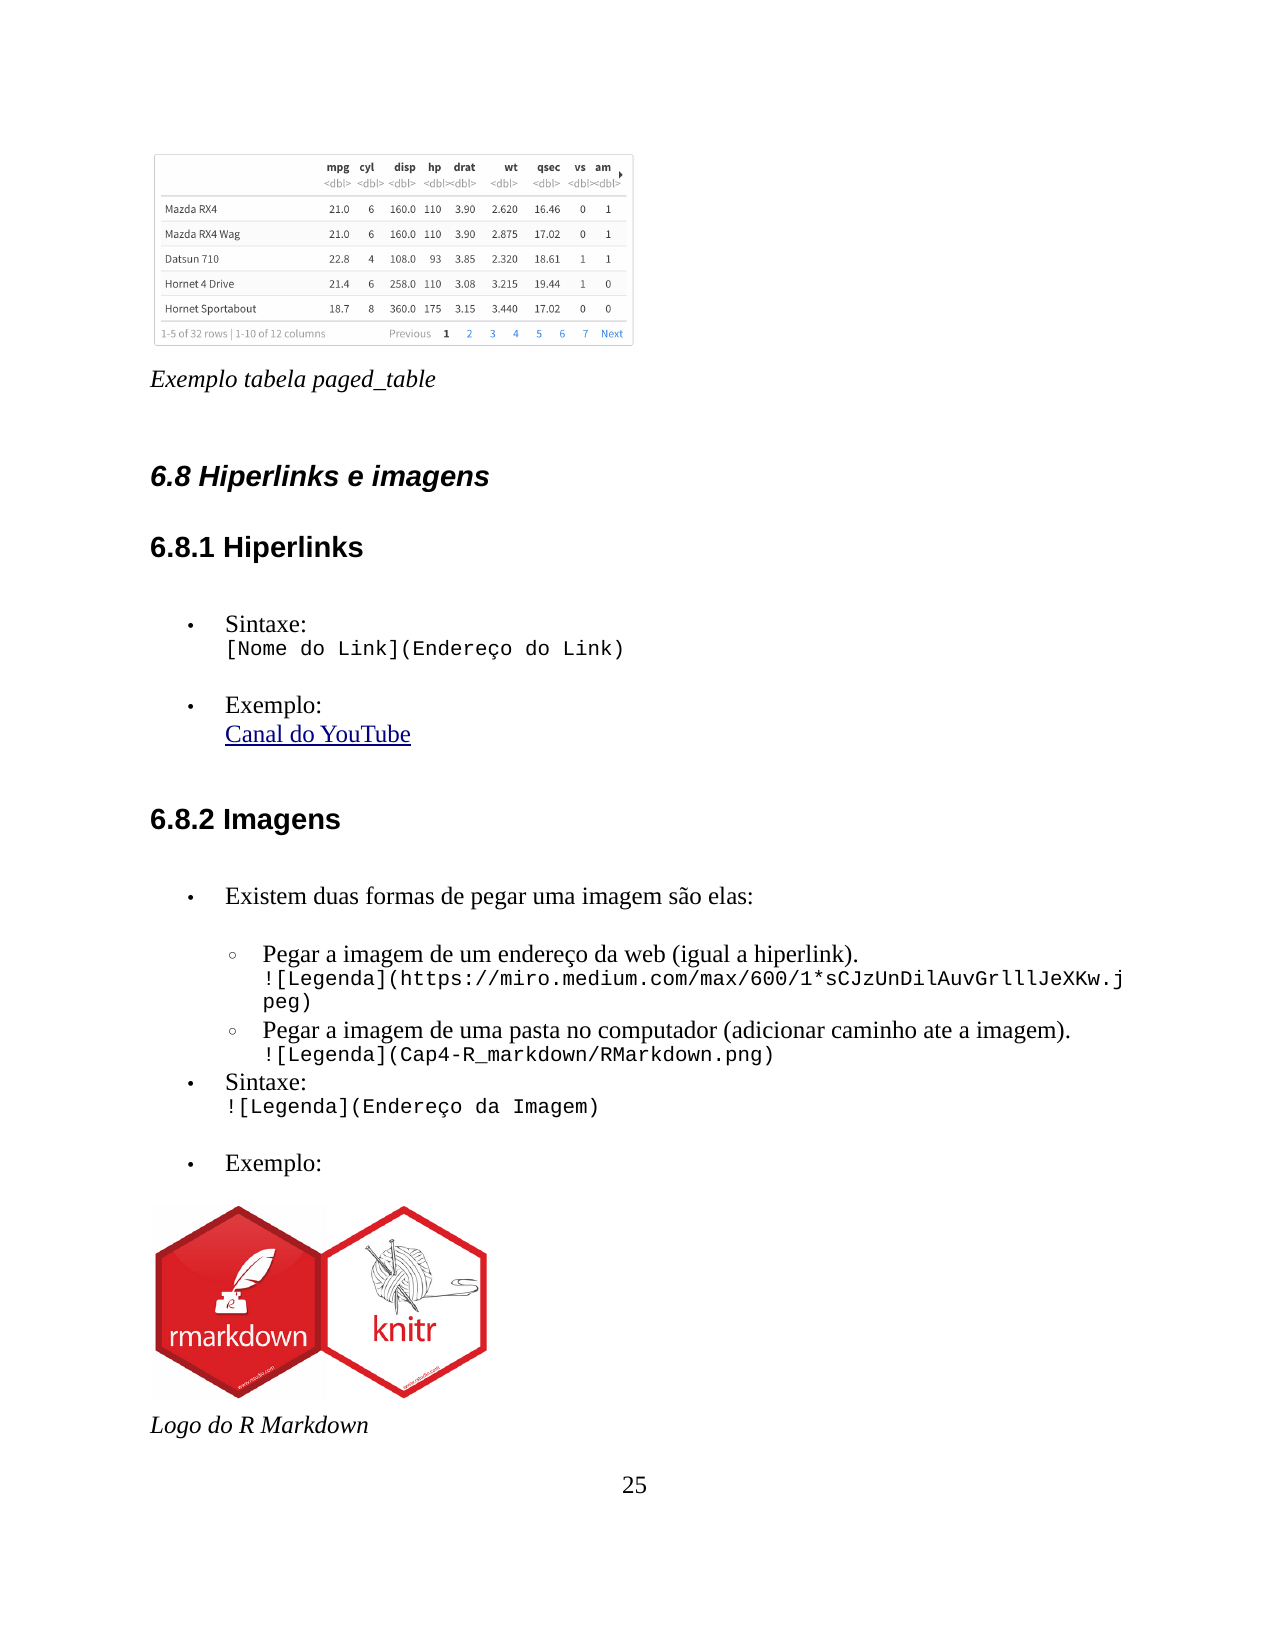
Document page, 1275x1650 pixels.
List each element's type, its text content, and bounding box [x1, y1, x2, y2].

list Sintaxe: [Nome do Link](Endereço do Link) [187, 609, 1125, 691]
subtitle 6.8.2 Imagens [150, 802, 1125, 869]
list Sintaxe: ![Legenda](Endereço da Imagem) [187, 1067, 1125, 1148]
text Logo do R Markdown [150, 1411, 1125, 1439]
list Exemplo: [187, 1148, 1125, 1206]
list Exemplo: Canal do YouTube [187, 691, 1125, 777]
list Pegar a imagem de um endereço da web (igual a hiperlink). ![Legenda](https://miro.medium.com/max/600/1*sCJzUnDilAuvGrlllJeXKw.jpeg) [225, 939, 1125, 1015]
picture [150, 1206, 492, 1399]
subtitle 6.8.1 Hiperlinks [150, 530, 1125, 597]
text Exemplo tabela paged_table [150, 364, 1125, 392]
subtitle 6.8 Hiperlinks e imagens [150, 459, 1125, 492]
list Pegar a imagem de uma pasta no computador (adicionar caminho ate a imagem). ![Legenda](Cap4-R_markdown/RMarkdown.png) [225, 1015, 1125, 1067]
picture [150, 150, 638, 352]
list Existem duas formas de pegar uma imagem são elas: [187, 881, 1125, 939]
